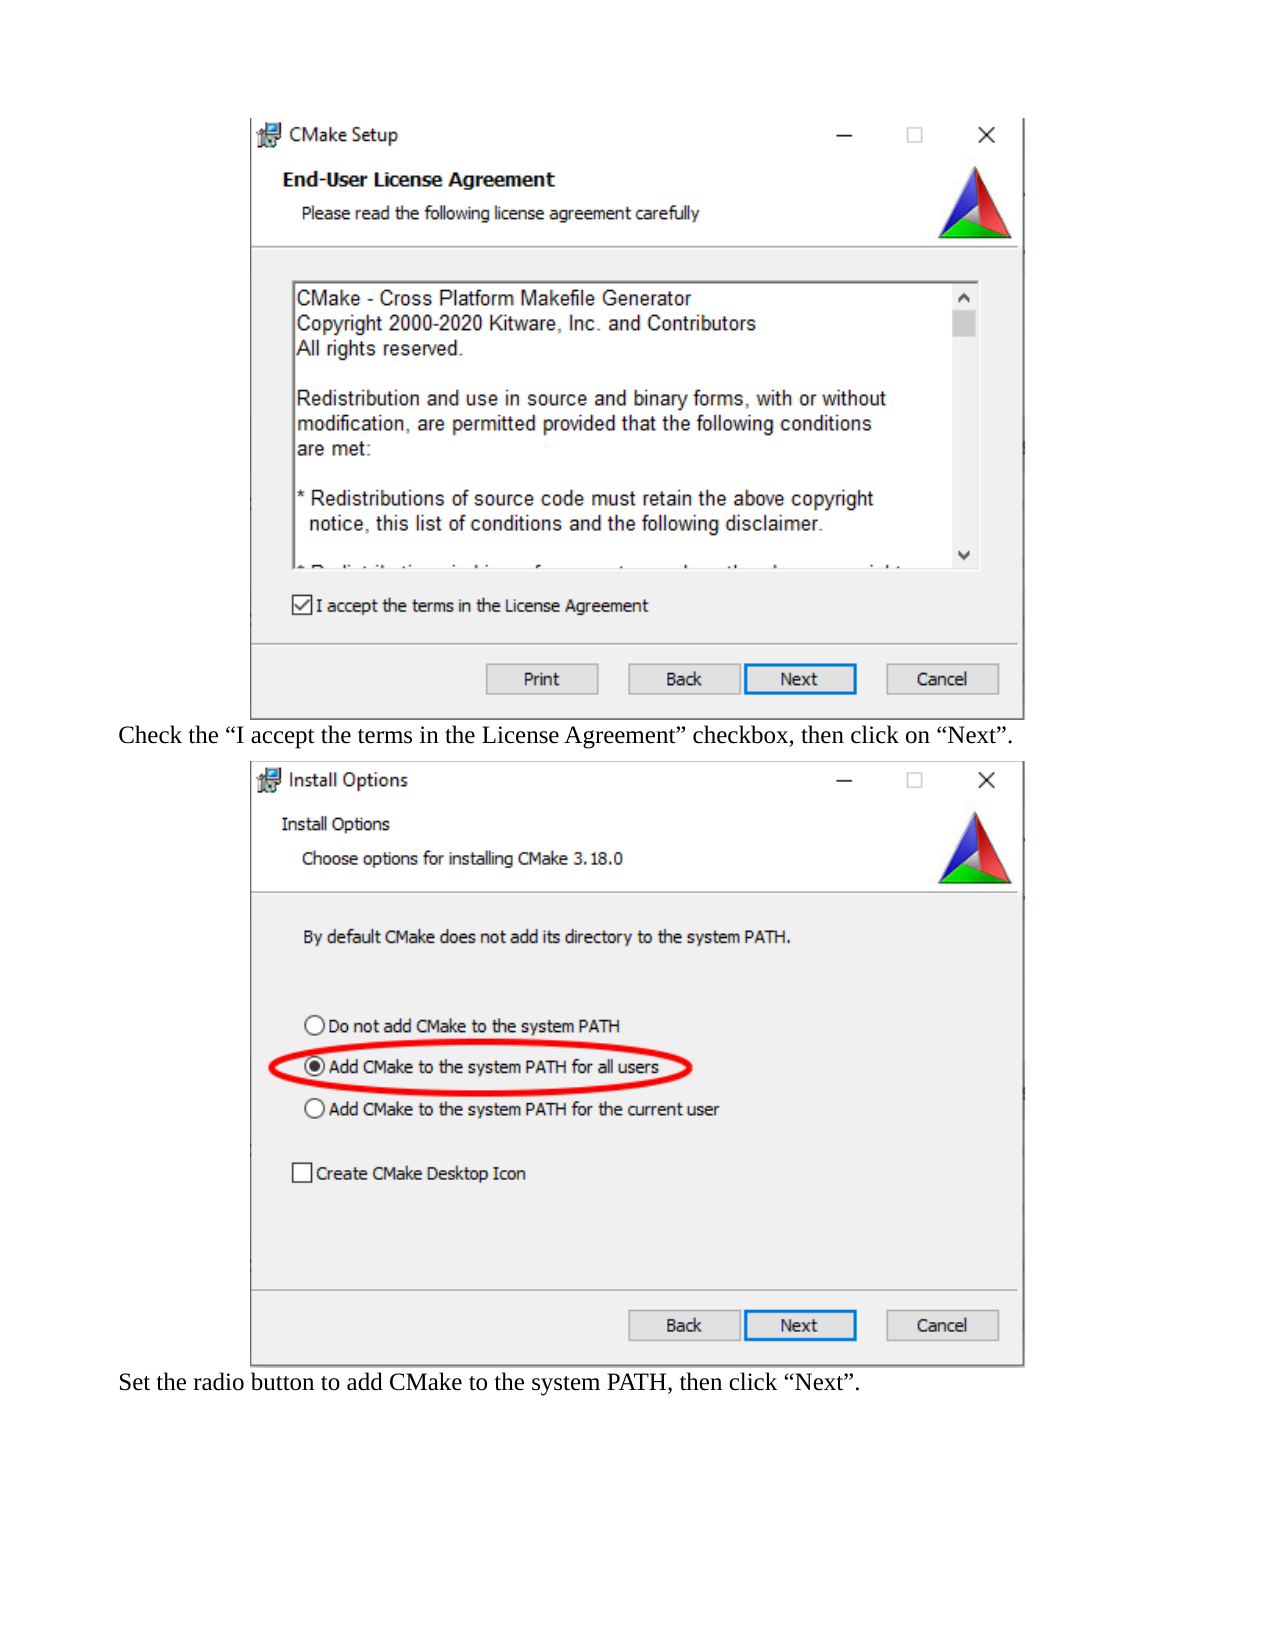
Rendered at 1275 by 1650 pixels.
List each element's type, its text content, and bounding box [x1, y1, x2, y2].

text Set the radio button to add CMake to the system PATH, then click “Next”. [118, 761, 1157, 1396]
picture [250, 761, 1025, 1368]
text Check the “I accept the terms in the License Agreement” checkbox, then click on “Next”. [118, 118, 1157, 748]
picture [250, 118, 1025, 720]
